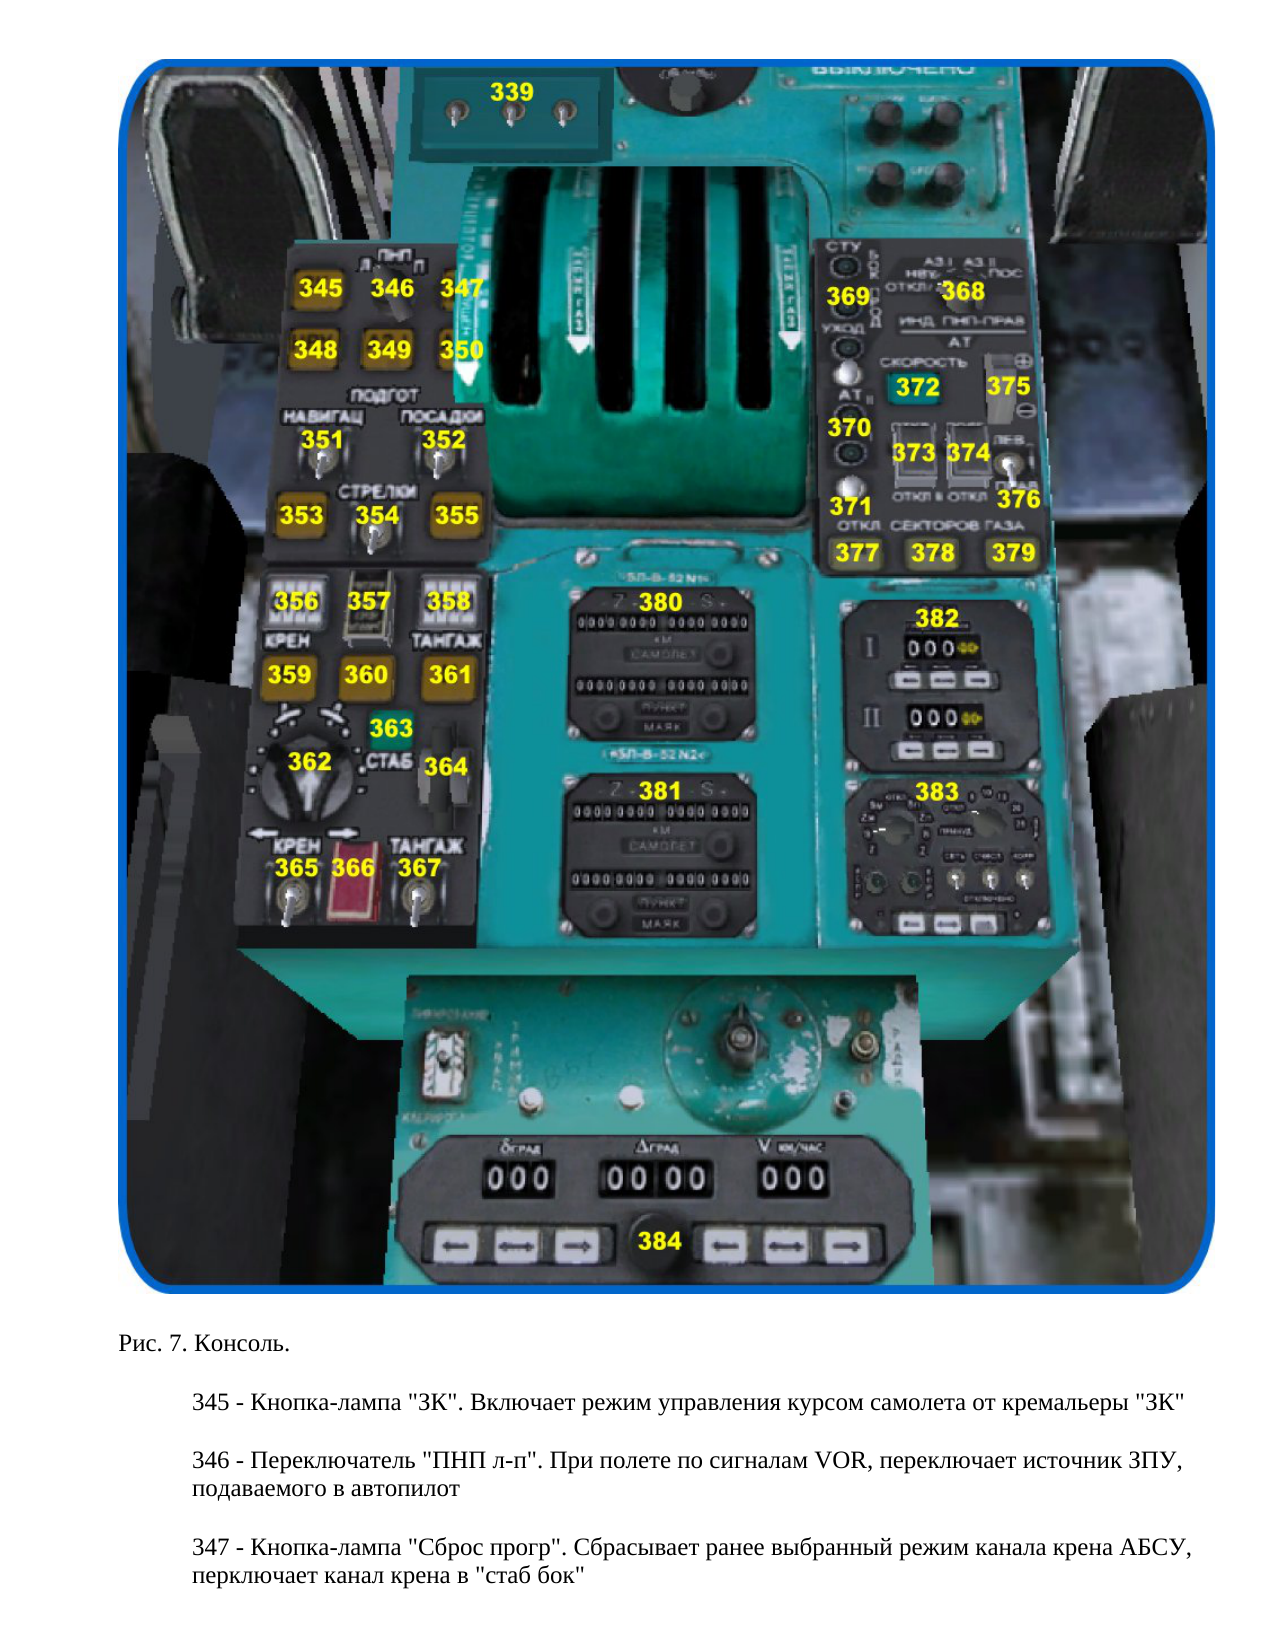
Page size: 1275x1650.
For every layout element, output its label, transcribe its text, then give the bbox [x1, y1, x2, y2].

text Рис. 7. Консоль. [118, 1328, 1216, 1357]
list 346 - Переключатель "ПНП л-п". При полете по сигналам VOR, переключает источник ЗПУ, подаваемого в автопилот [162, 1445, 1216, 1502]
list 347 - Кнопка-лампа "Сброс прогр". Сбрасывает ранее выбранный режим канала крена АБСУ, перключает канал крена в "стаб бок" [162, 1532, 1216, 1589]
picture [118, 59, 1216, 1294]
list 345 - Кнопка-лампа "ЗК". Включает режим управления курсом самолета от кремальеры "ЗК" [162, 1387, 1216, 1415]
